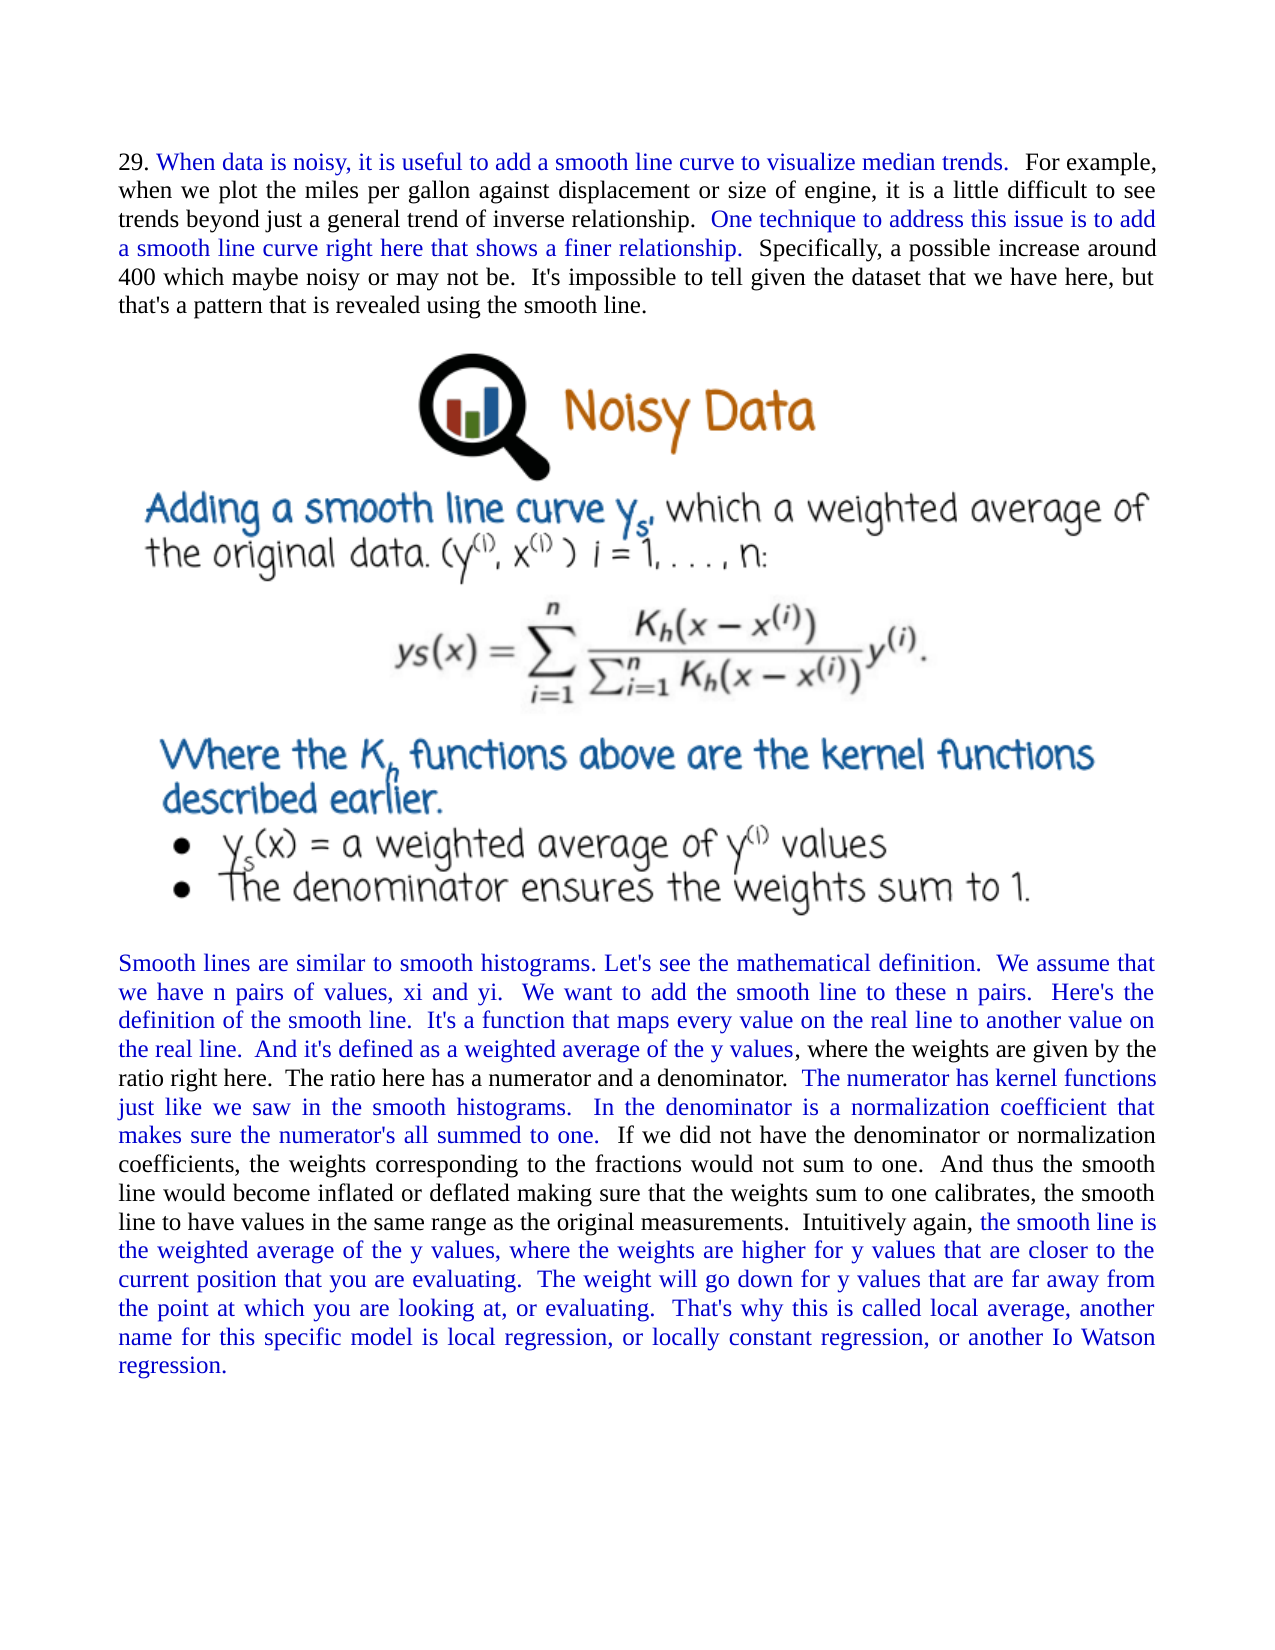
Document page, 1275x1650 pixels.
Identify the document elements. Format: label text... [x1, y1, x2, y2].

text 29. When data is noisy, it is useful to add a smooth line curve to visualize median trends. For example, when we plot the miles per gallon against displacement or size of engine, it is a little difficult to see trends beyond just a general trend of inverse relationship. One technique to address this issue is to add a smooth line curve right here that shows a finer relationship. Specifically, a possible increase around 400 which maybe noisy or may not be. It's impossible to tell given the dataset that we have here, but that's a pattern that is revealed using the smooth line. [118, 147, 1157, 319]
picture [118, 348, 1157, 920]
text Smooth lines are similar to smooth histograms. Let's see the mathematical definition. We assume that we have n pairs of values, xi and yi. We want to add the smooth line to these n pairs. Here's the definition of the smooth line. It's a function that maps every value on the real line to another value on the real line. And it's defined as a weighted average of the y values, where the weights are given by the ratio right here. The ratio here has a numerator and a denominator. The numerator has kernel functions just like we saw in the smooth histograms. In the denominator is a normalization coefficient that makes sure the numerator's all summed to one. If we did not have the denominator or normalization coefficients, the weights corresponding to the fractions would not sum to one. And thus the smooth line would become inflated or deflated making sure that the weights sum to one calibrates, the smooth line to have values in the same range as the original measurements. Intuitively again, the smooth line is the weighted average of the y values, where the weights are higher for y values that are closer to the current position that you are evaluating. The weight will go down for y values that are far away from the point at which you are looking at, or evaluating. That's why this is called local average, another name for this specific model is local regression, or locally constant regression, or another Io Watson regression. [118, 948, 1157, 1379]
